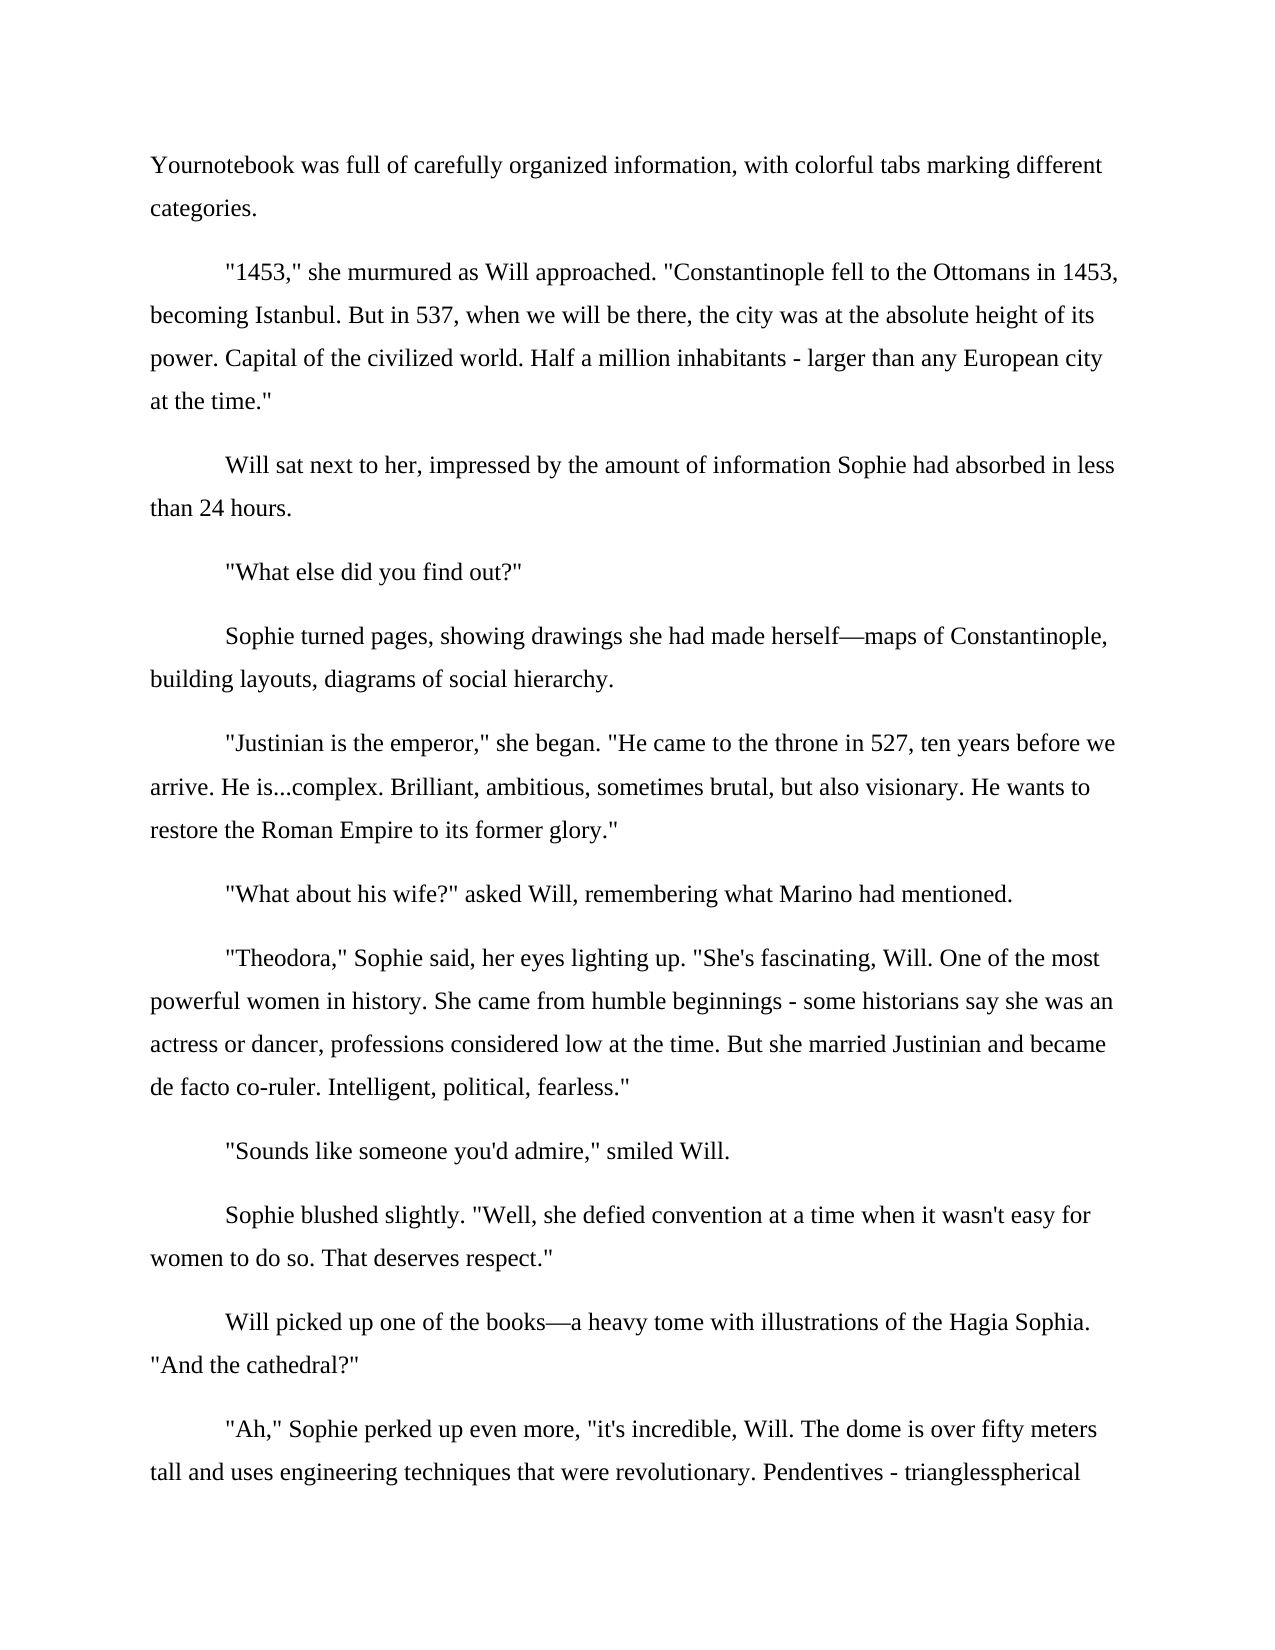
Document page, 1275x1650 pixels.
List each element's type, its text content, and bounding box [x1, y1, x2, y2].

text "What else did you find out?" [150, 557, 1125, 586]
text "Justinian is the emperor," she began. "He came to the throne in 527, ten years before we arrive. He is...complex. Brilliant, ambitious, sometimes brutal, but also visionary. He wants to restore the Roman Empire to its former glory." [150, 728, 1125, 843]
text "Theodora," Sophie said, her eyes lighting up. "She's fascinating, Will. One of the most powerful women in history. She came from humble beginnings - some historians say she was an actress or dancer, professions considered low at the time. But she married Justinian and became de facto co-ruler. Intelligent, political, fearless." [150, 943, 1125, 1101]
text "What about his wife?" asked Will, remembering what Marino had mentioned. [150, 879, 1125, 907]
text Sophie blushed slightly. "Well, she defied convention at a time when it wasn't easy for women to do so. That deserves respect." [150, 1200, 1125, 1272]
text Yournotebook was full of carefully organized information, with colorful tabs marking different categories. [150, 150, 1125, 222]
text Will picked up one of the books—a heavy tome with illustrations of the Hagia Sophia. "And the cathedral?" [150, 1307, 1125, 1379]
text Sophie turned pages, showing drawings she had made herself—maps of Constantinople, building layouts, diagrams of social hierarchy. [150, 621, 1125, 693]
text Will sat next to her, impressed by the amount of information Sophie had absorbed in less than 24 hours. [150, 450, 1125, 522]
text "Sounds like someone you'd admire," smiled Will. [150, 1136, 1125, 1165]
text "Ah," Sophie perked up even more, "it's incredible, Will. The dome is over fifty meters tall and uses engineering techniques that were revolutionary. Pendentives - trianglesspherical [150, 1414, 1125, 1486]
text "1453," she murmured as Will approached. "Constantinople fell to the Ottomans in 1453, becoming Istanbul. But in 537, when we will be there, the city was at the absolute height of its power. Capital of the civilized world. Half a million inhabitants - larger than any European city at the time." [150, 257, 1125, 415]
